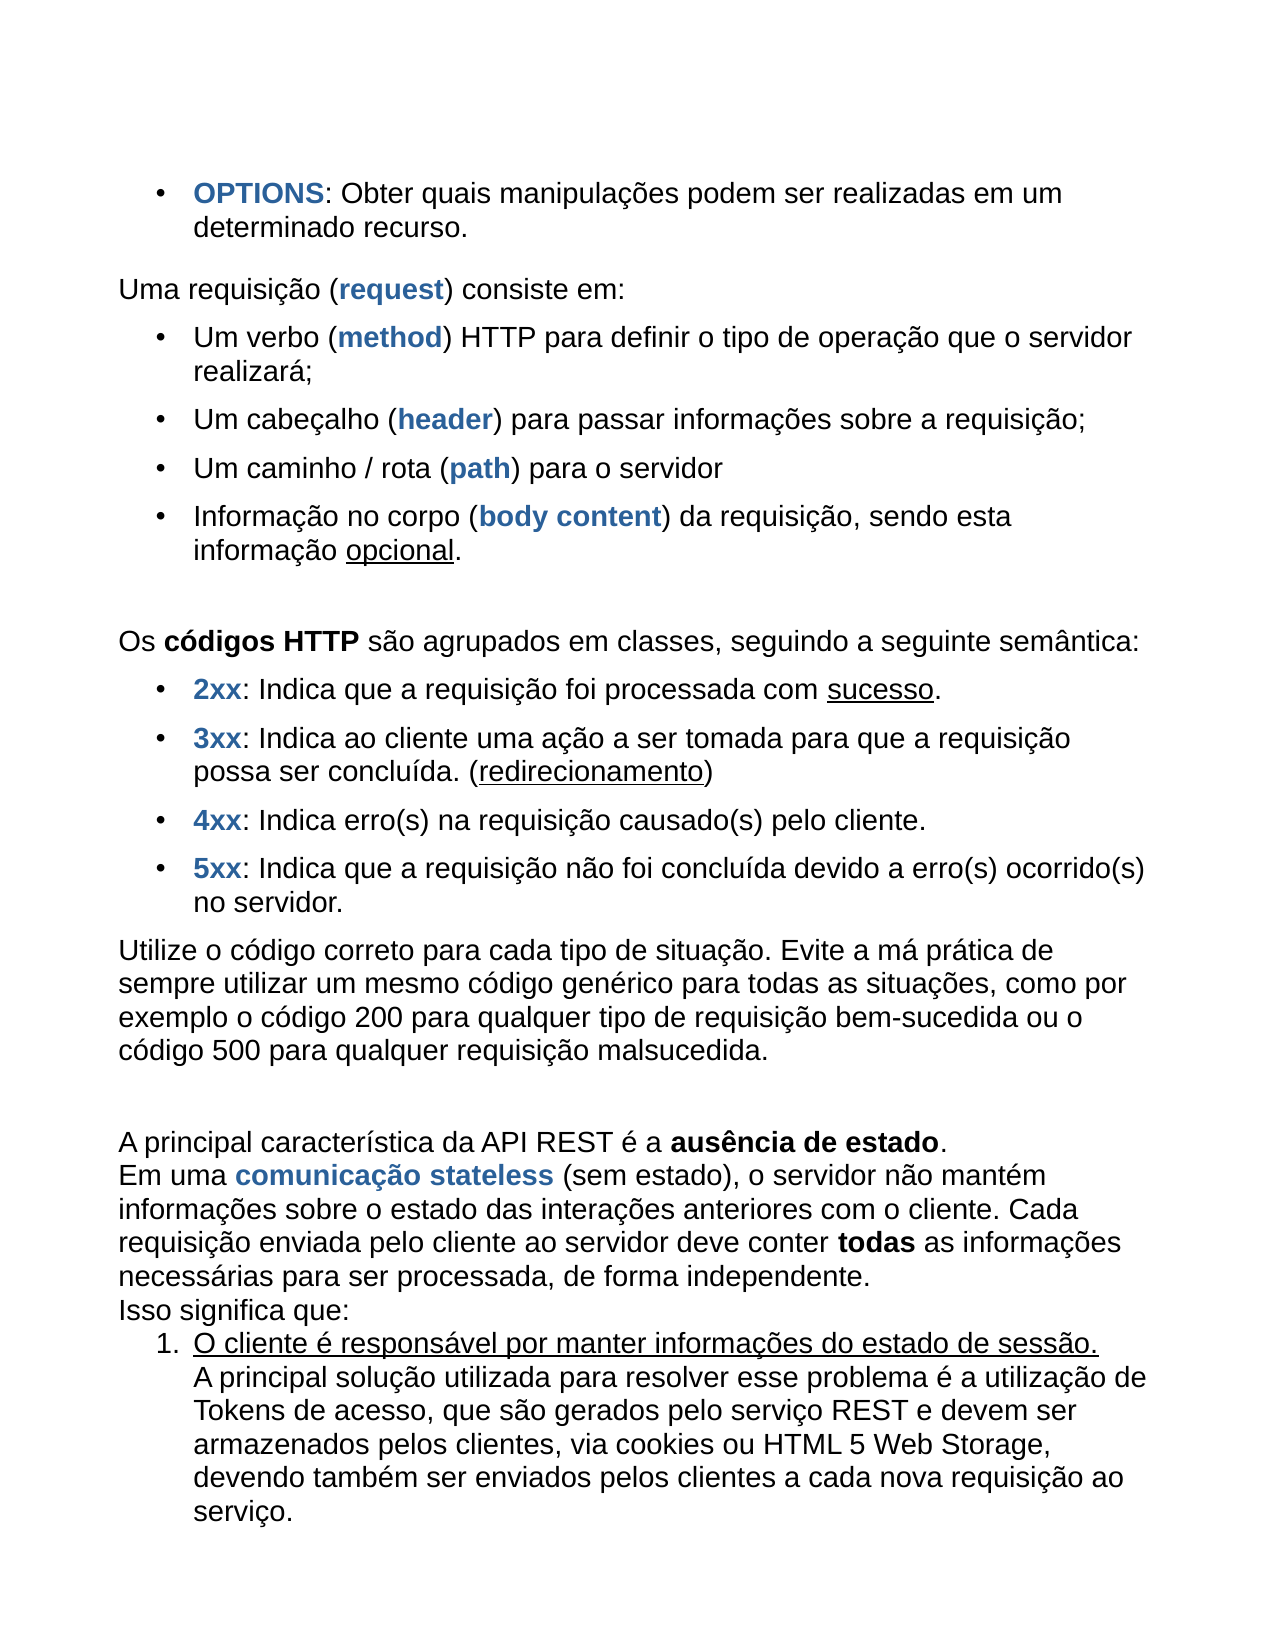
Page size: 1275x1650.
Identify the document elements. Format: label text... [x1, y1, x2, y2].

subtitle OPTIONS: Obter quais manipulações podem ser realizadas em um determinado recurso. [156, 176, 1157, 244]
subtitle A principal característica da API REST é a ausência de estado. [118, 1125, 1157, 1158]
list 5xx: Indica que a requisição não foi concluída devido a erro(s) ocorrido(s) no servidor. [156, 851, 1157, 918]
text Uma requisição (request) consiste em: [118, 272, 1157, 306]
list Um cabeçalho (header) para passar informações sobre a requisição; [156, 402, 1157, 436]
text Os códigos HTTP são agrupados em classes, seguindo a seguinte semântica: [118, 624, 1157, 658]
subtitle O cliente é responsável por manter informações do estado de sessão. A principal solução utilizada para resolver esse problema é a utilização de Tokens de acesso, que são gerados pelo serviço REST e devem ser armazenados pelos clientes, via cookies ou HTML 5 Web Storage, devendo também ser enviados pelos clientes a cada nova requisição ao serviço. [156, 1326, 1157, 1527]
list Um caminho / rota (path) para o servidor [156, 451, 1157, 484]
list 4xx: Indica erro(s) na requisição causado(s) pelo cliente. [156, 803, 1157, 836]
list Um verbo (method) HTTP para definir o tipo de operação que o servidor realizará; [156, 321, 1157, 388]
text Utilize o código correto para cada tipo de situação. Evite a má prática de sempre utilizar um mesmo código genérico para todas as situações, como por exemplo o código 200 para qualquer tipo de requisição bem-sucedida ou o código 500 para qualquer requisição malsucedida. [118, 933, 1157, 1067]
list 2xx: Indica que a requisição foi processada com sucesso. [156, 672, 1157, 706]
subtitle Em uma comunicação stateless (sem estado), o servidor não mantém informações sobre o estado das interações anteriores com o cliente. Cada requisição enviada pelo cliente ao servidor deve conter todas as informações necessárias para ser processada, de forma independente. [118, 1158, 1157, 1293]
list Informação no corpo (body content) da requisição, sendo esta informação opcional. [156, 499, 1157, 566]
list 3xx: Indica ao cliente uma ação a ser tomada para que a requisição possa ser concluída. (redirecionamento) [156, 721, 1157, 788]
subtitle Isso significa que: [118, 1293, 1157, 1326]
